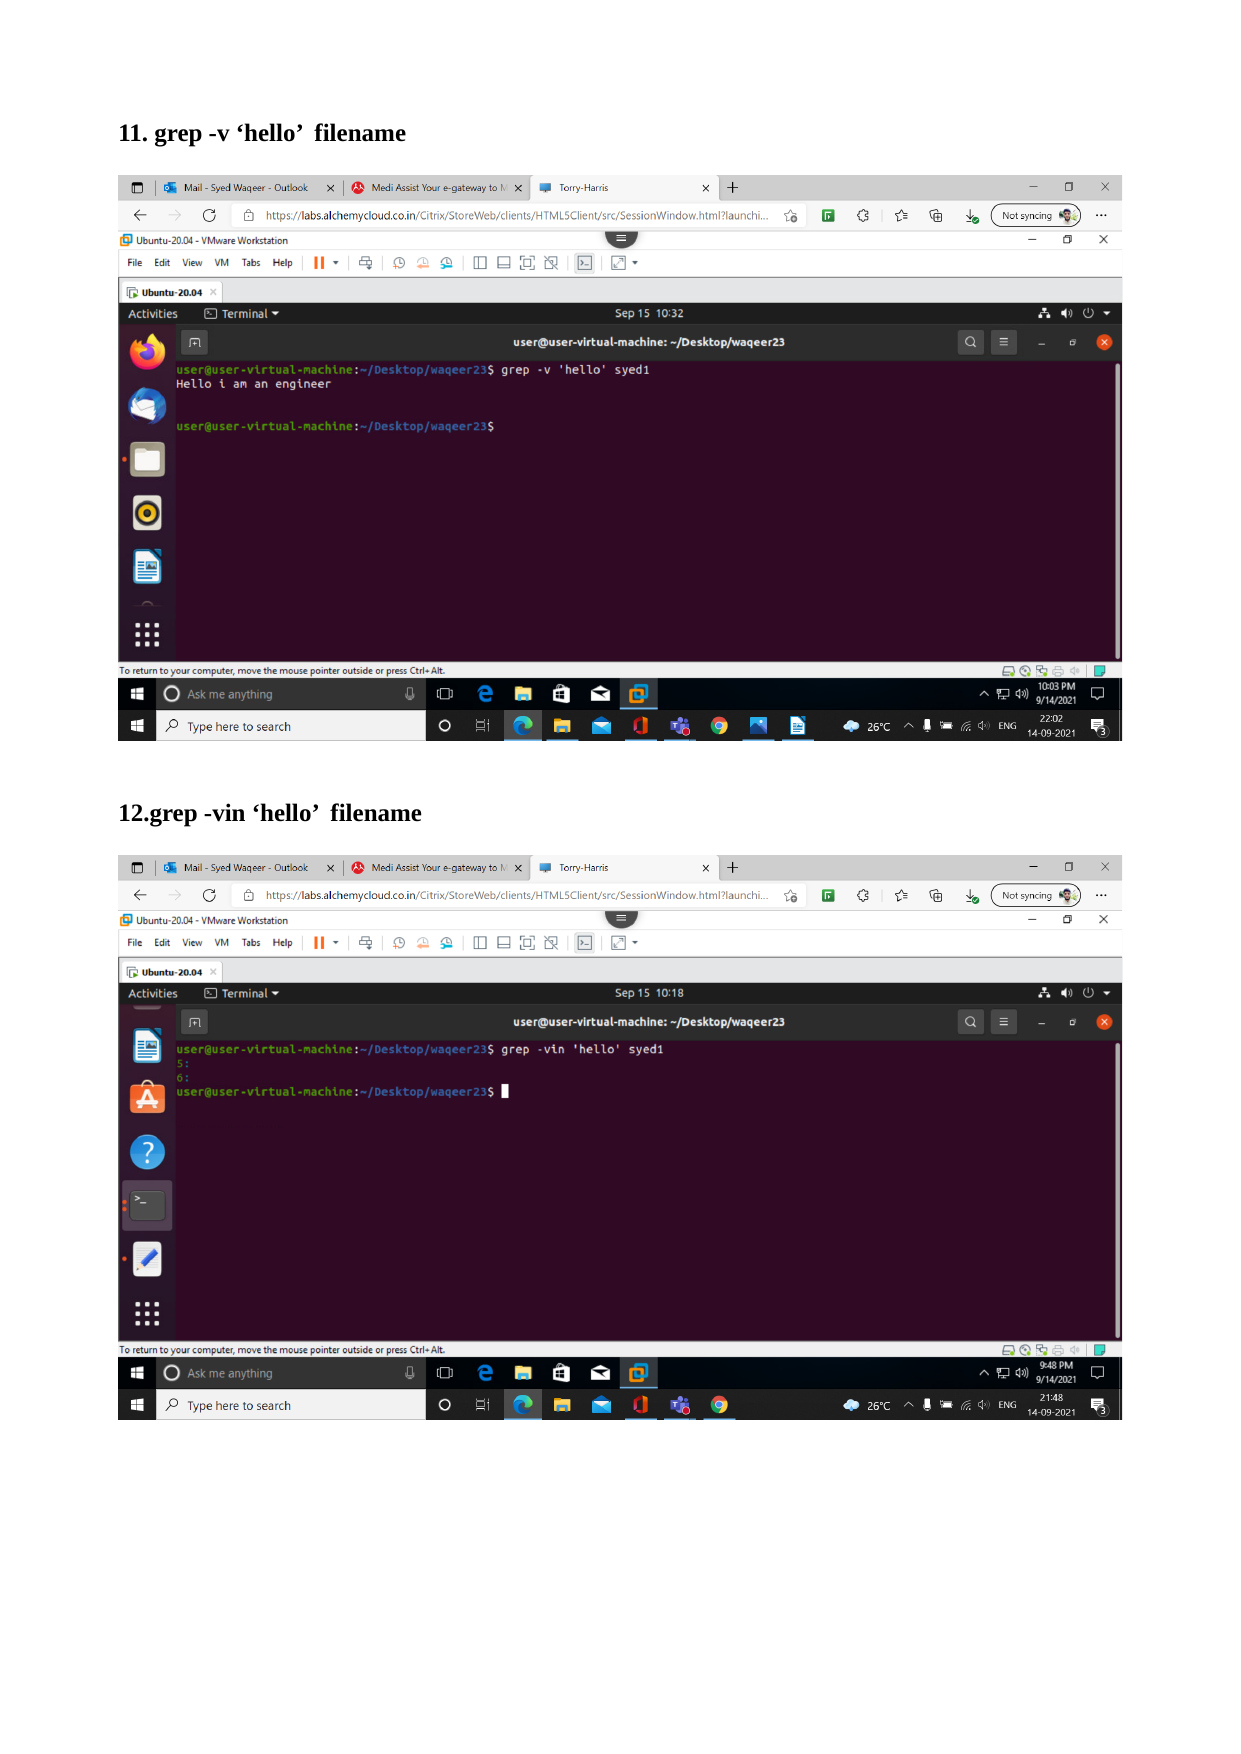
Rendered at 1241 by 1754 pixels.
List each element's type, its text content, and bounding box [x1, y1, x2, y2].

picture [118, 855, 1123, 1420]
text 12.grep -vin ‘hello’ filename [118, 798, 1122, 827]
text 11. grep -v ‘hello’ filename [118, 118, 1122, 147]
picture [118, 175, 1123, 741]
